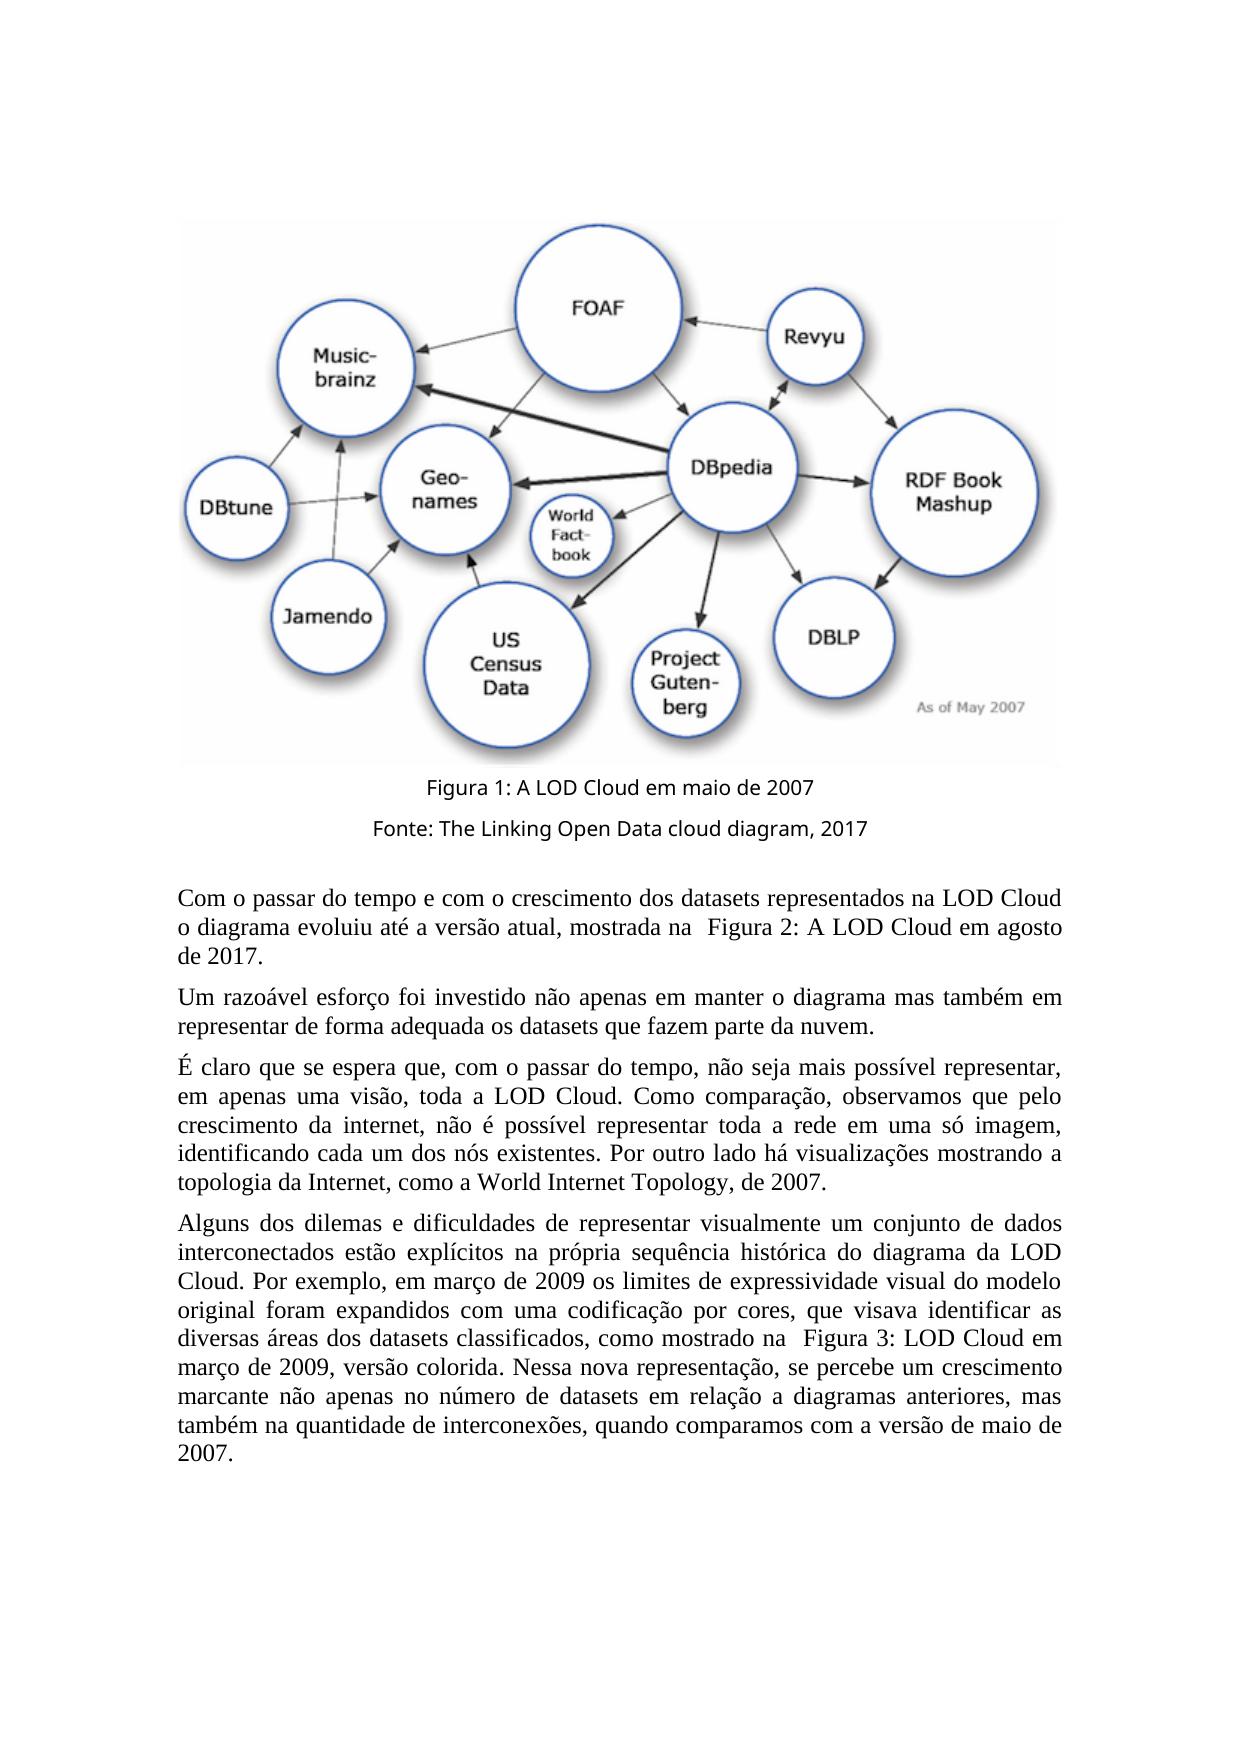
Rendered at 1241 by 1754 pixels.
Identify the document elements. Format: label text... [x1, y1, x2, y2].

picture [178, 219, 1062, 768]
text Um razoável esforço foi investido não apenas em manter o diagrama mas também em representar de forma adequada os datasets que fazem parte da nuvem. [177, 982, 1063, 1040]
text Com o passar do tempo e com o crescimento dos datasets representados na LOD Cloud o diagrama evoluiu até a versão atual, mostrada na Figura 2: A LOD Cloud em agosto de 2017. [177, 883, 1063, 970]
text Figura 1: A LOD Cloud em maio de 2007 [178, 768, 1062, 801]
text É claro que se espera que, com o passar do tempo, não seja mais possível representar, em apenas uma visão, toda a LOD Cloud. Como comparação, observamos que pelo crescimento da internet, não é possível representar toda a rede em uma só imagem, identificando cada um dos nós existentes. Por outro lado há visualizações mostrando a topologia da Internet, como a World Internet Topology, de 2007. [177, 1052, 1063, 1196]
text Fonte: The Linking Open Data cloud diagram, 2017 [178, 814, 1062, 842]
text Alguns dos dilemas e dificuldades de representar visualmente um conjunto de dados interconectados estão explícitos na própria sequência histórica do diagrama da LOD Cloud. Por exemplo, em março de 2009 os limites de expressividade visual do modelo original foram expandidos com uma codificação por cores, que visava identificar as diversas áreas dos datasets classificados, como mostrado na Figura 3: LOD Cloud em março de 2009, versão colorida. Nessa nova representação, se percebe um crescimento marcante não apenas no número de datasets em relação a diagramas anteriores, mas também na quantidade de interconexões, quando comparamos com a versão de maio de 2007. [177, 1208, 1063, 1467]
